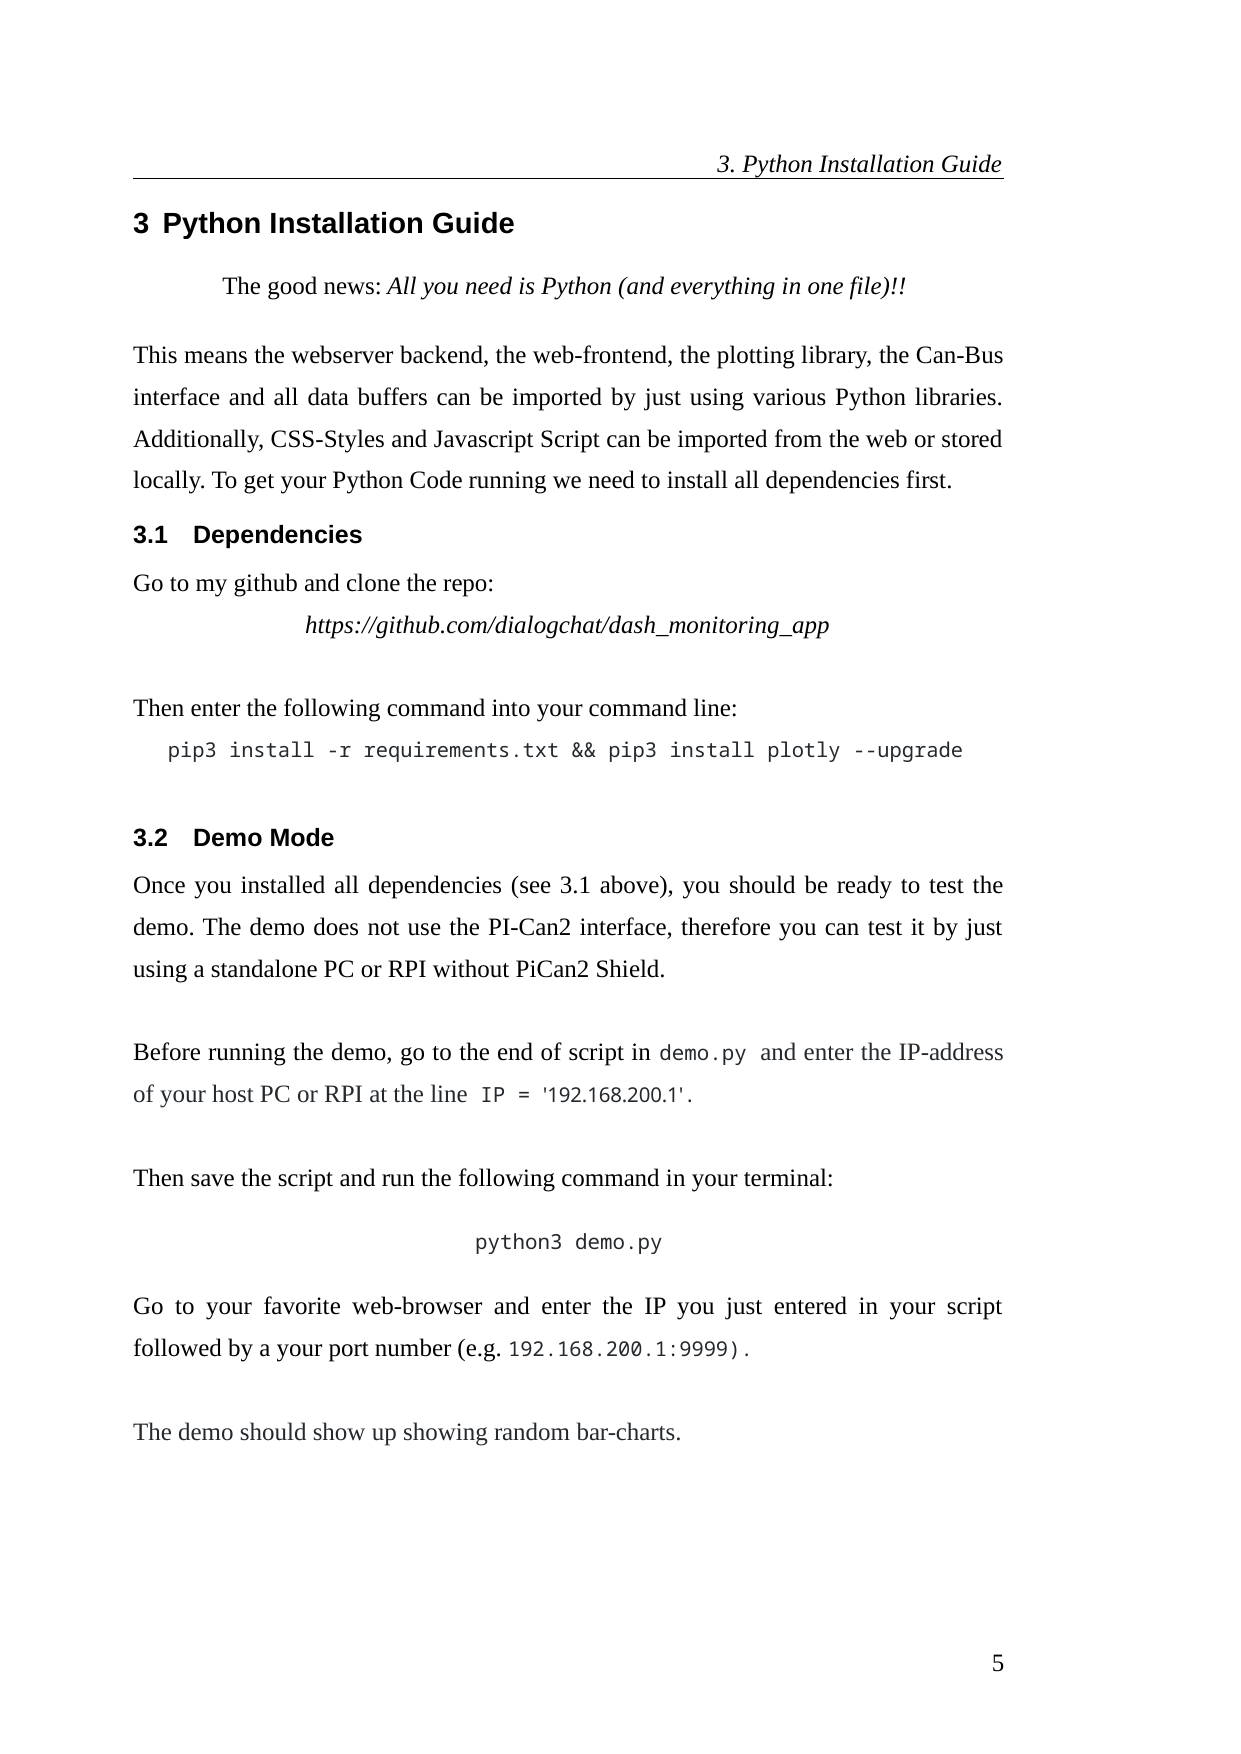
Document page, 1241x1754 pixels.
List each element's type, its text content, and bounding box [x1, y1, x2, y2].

subtitle Dependencies [133, 521, 1004, 549]
text pip3 install -r requirements.txt && pip3 install plotly --upgrade [133, 735, 1004, 763]
text Go to my github and clone the repo: [133, 569, 1004, 597]
text The good news: All you need is Python (and everything in one file)!! [133, 272, 1004, 300]
text The demo should show up showing random bar-charts. [133, 1418, 1004, 1446]
text Go to your favorite web-browser and enter the IP you just entered in your script followed by a your port number (e.g. 192.168.200.1:9999). [133, 1292, 1004, 1362]
text python3 demo.py [133, 1227, 1004, 1255]
text Once you installed all dependencies (see 3.1 above), you should be ready to test the demo. The demo does not use the PI-Can2 interface, therefore you can test it by just using a standalone PC or RPI without PiCan2 Shield. [133, 872, 1004, 982]
text Then enter the following command into your command line: [133, 694, 1004, 722]
text Before running the demo, go to the end of script in demo.py and enter the IP-address of your host PC or RPI at the line IP = '192.168.200.1'. [133, 1038, 1004, 1108]
text This means the webserver backend, the web-frontend, the plotting library, the Can-Bus interface and all data buffers can be imported by just using various Python libraries. Additionally, CSS-Styles and Javascript Script can be imported from the web or stored locally. To get your Python Code running we need to install all dependencies first. [133, 342, 1004, 494]
text https://github.com/dialogchat/dash_monitoring_app [133, 611, 1004, 638]
subtitle Python Installation Guide [133, 207, 1004, 240]
text Then save the script and run the following command in your terminal: [133, 1164, 1004, 1192]
subtitle Demo Mode [133, 823, 1004, 851]
